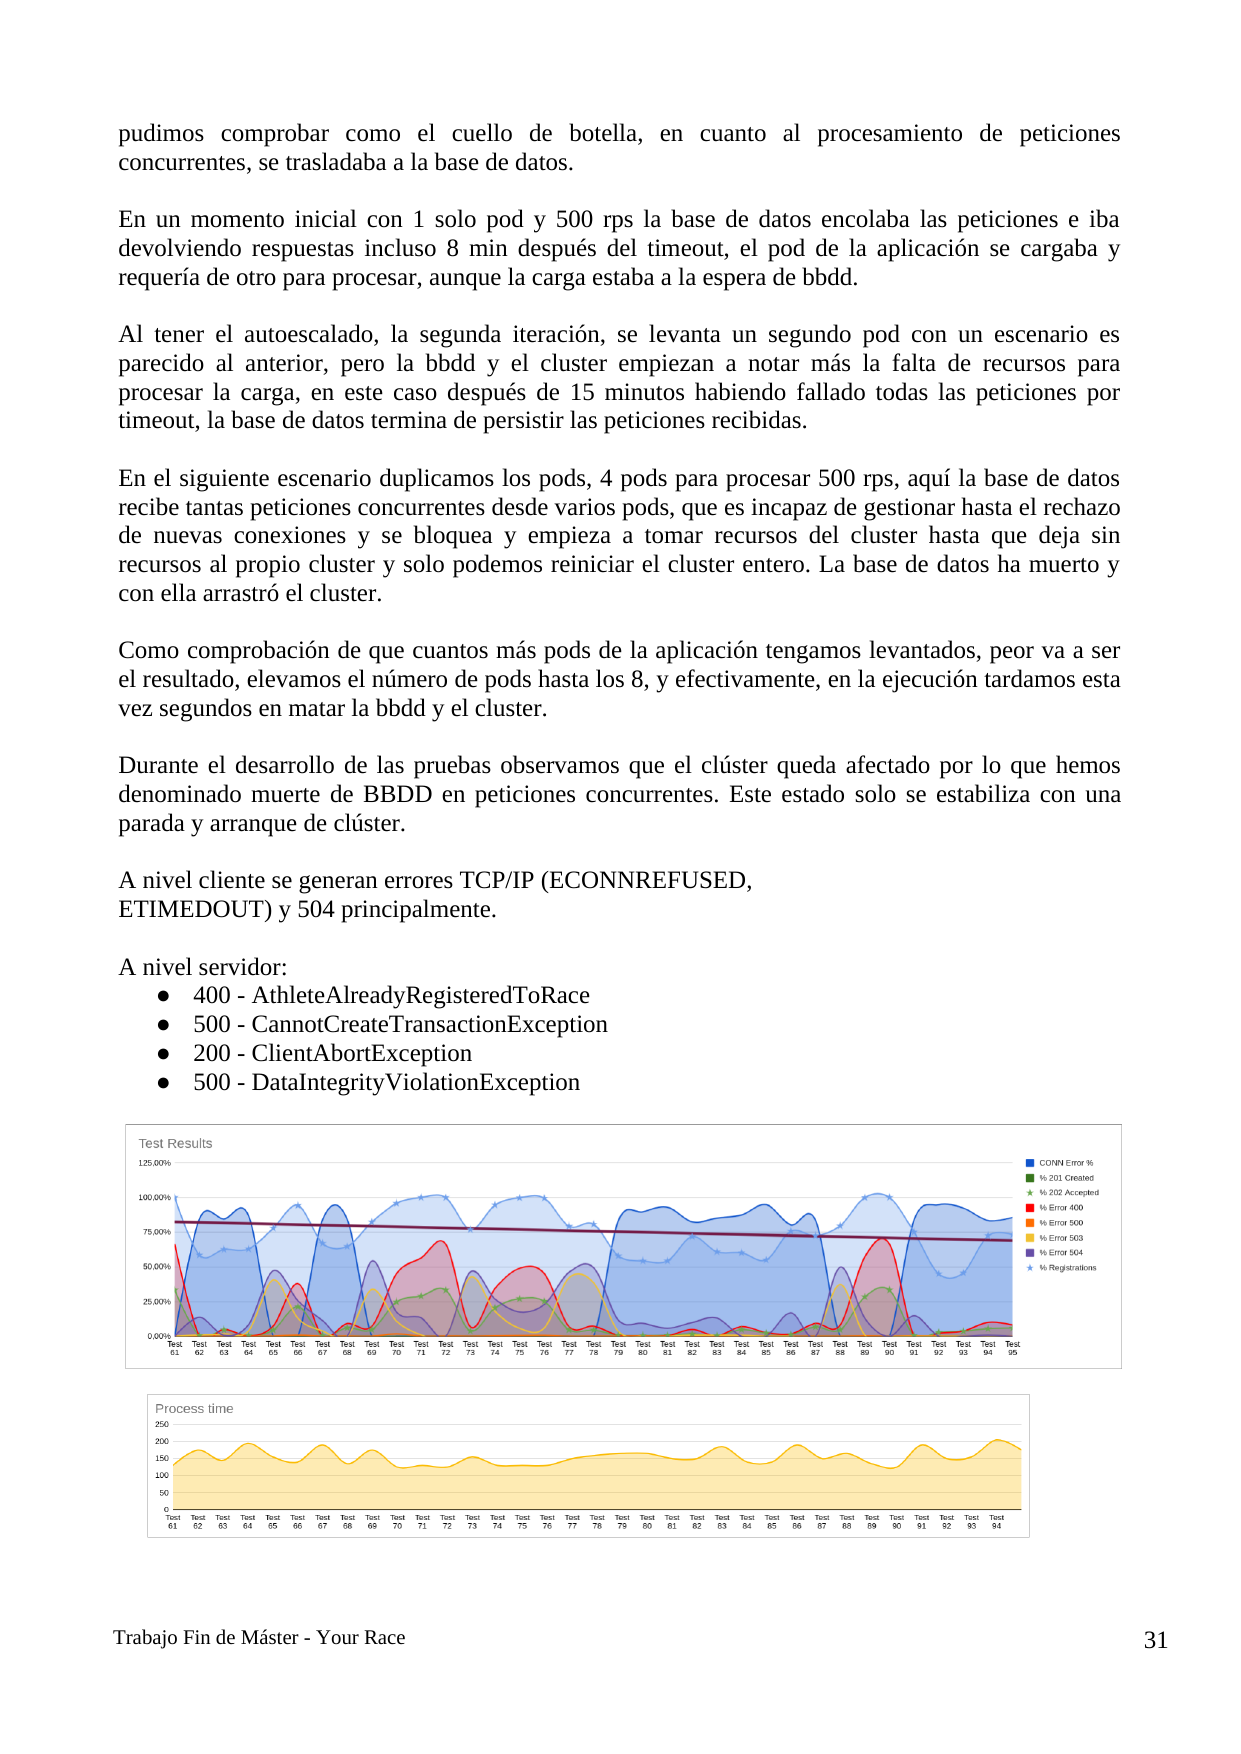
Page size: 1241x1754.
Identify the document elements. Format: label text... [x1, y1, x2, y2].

text A nivel cliente se generan errores TCP/IP (ECONNREFUSED, [118, 866, 1122, 894]
text En un momento inicial con 1 solo pod y 500 rps la base de datos encolaba las peticiones e iba devolviendo respuestas incluso 8 min después del timeout, el pod de la aplicación se cargaba y requería de otro para procesar, aunque la carga estaba a la espera de bbdd. [118, 204, 1122, 291]
text Como comprobación de que cuantos más pods de la aplicación tengamos levantados, peor va a ser el resultado, elevamos el número de pods hasta los 8, y efectivamente, en la ejecución tardamos esta vez segundos en matar la bbdd y el cluster. [118, 636, 1122, 722]
text ETIMEDOUT) y 504 principalmente. [118, 894, 1122, 923]
text pudimos comprobar como el cuello de botella, en cuanto al procesamiento de peticiones concurrentes, se trasladaba a la base de datos. [118, 118, 1122, 176]
list 500 - CannotCreateTransactionException [156, 1009, 1122, 1038]
text Durante el desarrollo de las pruebas observamos que el clúster queda afectado por lo que hemos denominado muerte de BBDD en peticiones concurrentes. Este estado solo se estabiliza con una parada y arranque de clúster. [118, 751, 1122, 837]
list 400 - AthleteAlreadyRegisteredToRace [156, 981, 1122, 1009]
list 500 - DataIntegrityViolationException [156, 1067, 1122, 1096]
list 200 - ClientAbortException [156, 1038, 1122, 1067]
text En el siguiente escenario duplicamos los pods, 4 pods para procesar 500 rps, aquí la base de datos recibe tantas peticiones concurrentes desde varios pods, que es incapaz de gestionar hasta el rechazo de nuevas conexiones y se bloquea y empieza a tomar recursos del cluster hasta que deja sin recursos al propio cluster y solo podemos reiniciar el cluster entero. La base de datos ha muerto y con ella arrastró el cluster. [118, 463, 1122, 607]
text A nivel servidor: [118, 952, 1122, 981]
picture [118, 1124, 1123, 1541]
text Al tener el autoescalado, la segunda iteración, se levanta un segundo pod con un escenario es parecido al anterior, pero la bbdd y el cluster empiezan a notar más la falta de recursos para procesar la carga, en este caso después de 15 minutos habiendo fallado todas las peticiones por timeout, la base de datos termina de persistir las peticiones recibidas. [118, 319, 1122, 434]
